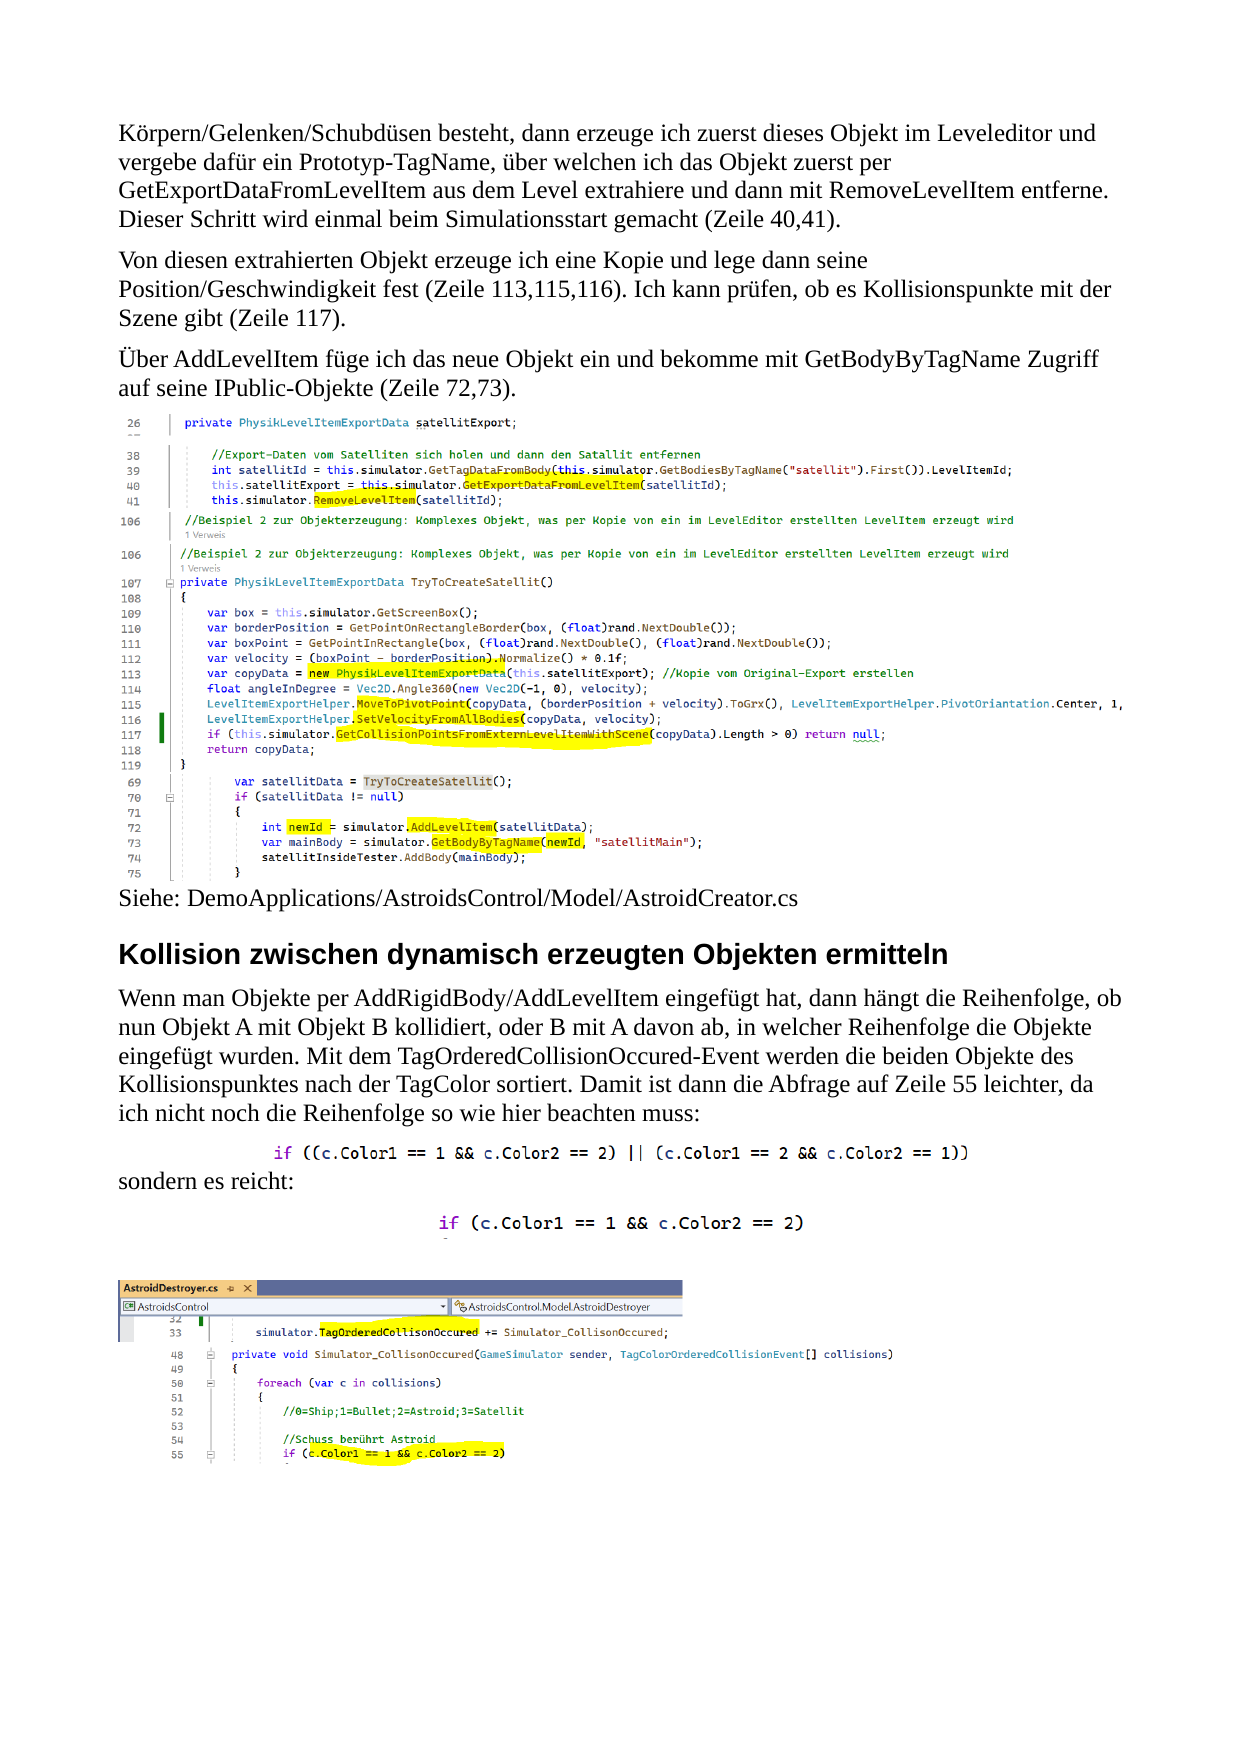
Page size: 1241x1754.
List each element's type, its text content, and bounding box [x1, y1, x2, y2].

picture [434, 1207, 806, 1239]
text Über AddLevelItem füge ich das neue Objekt ein und bekomme mit GetBodyByTagName Zugriff auf seine IPublic-Objekte (Zeile 72,73). [118, 344, 1122, 402]
subtitle Kollision zwischen dynamisch erzeugten Objekten ermitteln [118, 937, 1122, 971]
text sondern es reicht: [118, 1139, 1122, 1195]
text Körpern/Gelenken/Schubdüsen besteht, dann erzeuge ich zuerst dieses Objekt im Leveleditor und vergebe dafür ein Prototyp-TagName, über welchen ich das Objekt zuerst per GetExportDataFromLevelItem aus dem Level extrahiere und dann mit RemoveLevelItem entferne. Dieser Schritt wird einmal beim Simulationsstart gemacht (Zeile 40,41). [118, 118, 1122, 233]
text Siehe: DemoApplications/AstroidsControl/Model/AstroidCreator.cs [118, 884, 1122, 912]
picture [118, 414, 1123, 884]
picture [268, 1139, 972, 1166]
text Wenn man Objekte per AddRigidBody/AddLevelItem eingefügt hat, dann hängt die Reihenfolge, ob nun Objekt A mit Objekt B kollidiert, oder B mit A davon ab, in welcher Reihenfolge die Objekte eingefügt wurden. Mit dem TagOrderedCollisionOccured-Event werden die beiden Objekte des Kollisionspunktes nach der TagColor sortiert. Damit ist dann die Abfrage auf Zeile 55 leichter, da ich nicht noch die Reihenfolge so wie hier beachten muss: [118, 983, 1122, 1127]
picture [118, 1280, 893, 1466]
text Von diesen extrahierten Objekt erzeuge ich eine Kopie und lege dann seine Position/Geschwindigkeit fest (Zeile 113,115,116). Ich kann prüfen, ob es Kollisionspunkte mit der Szene gibt (Zeile 117). [118, 246, 1122, 332]
